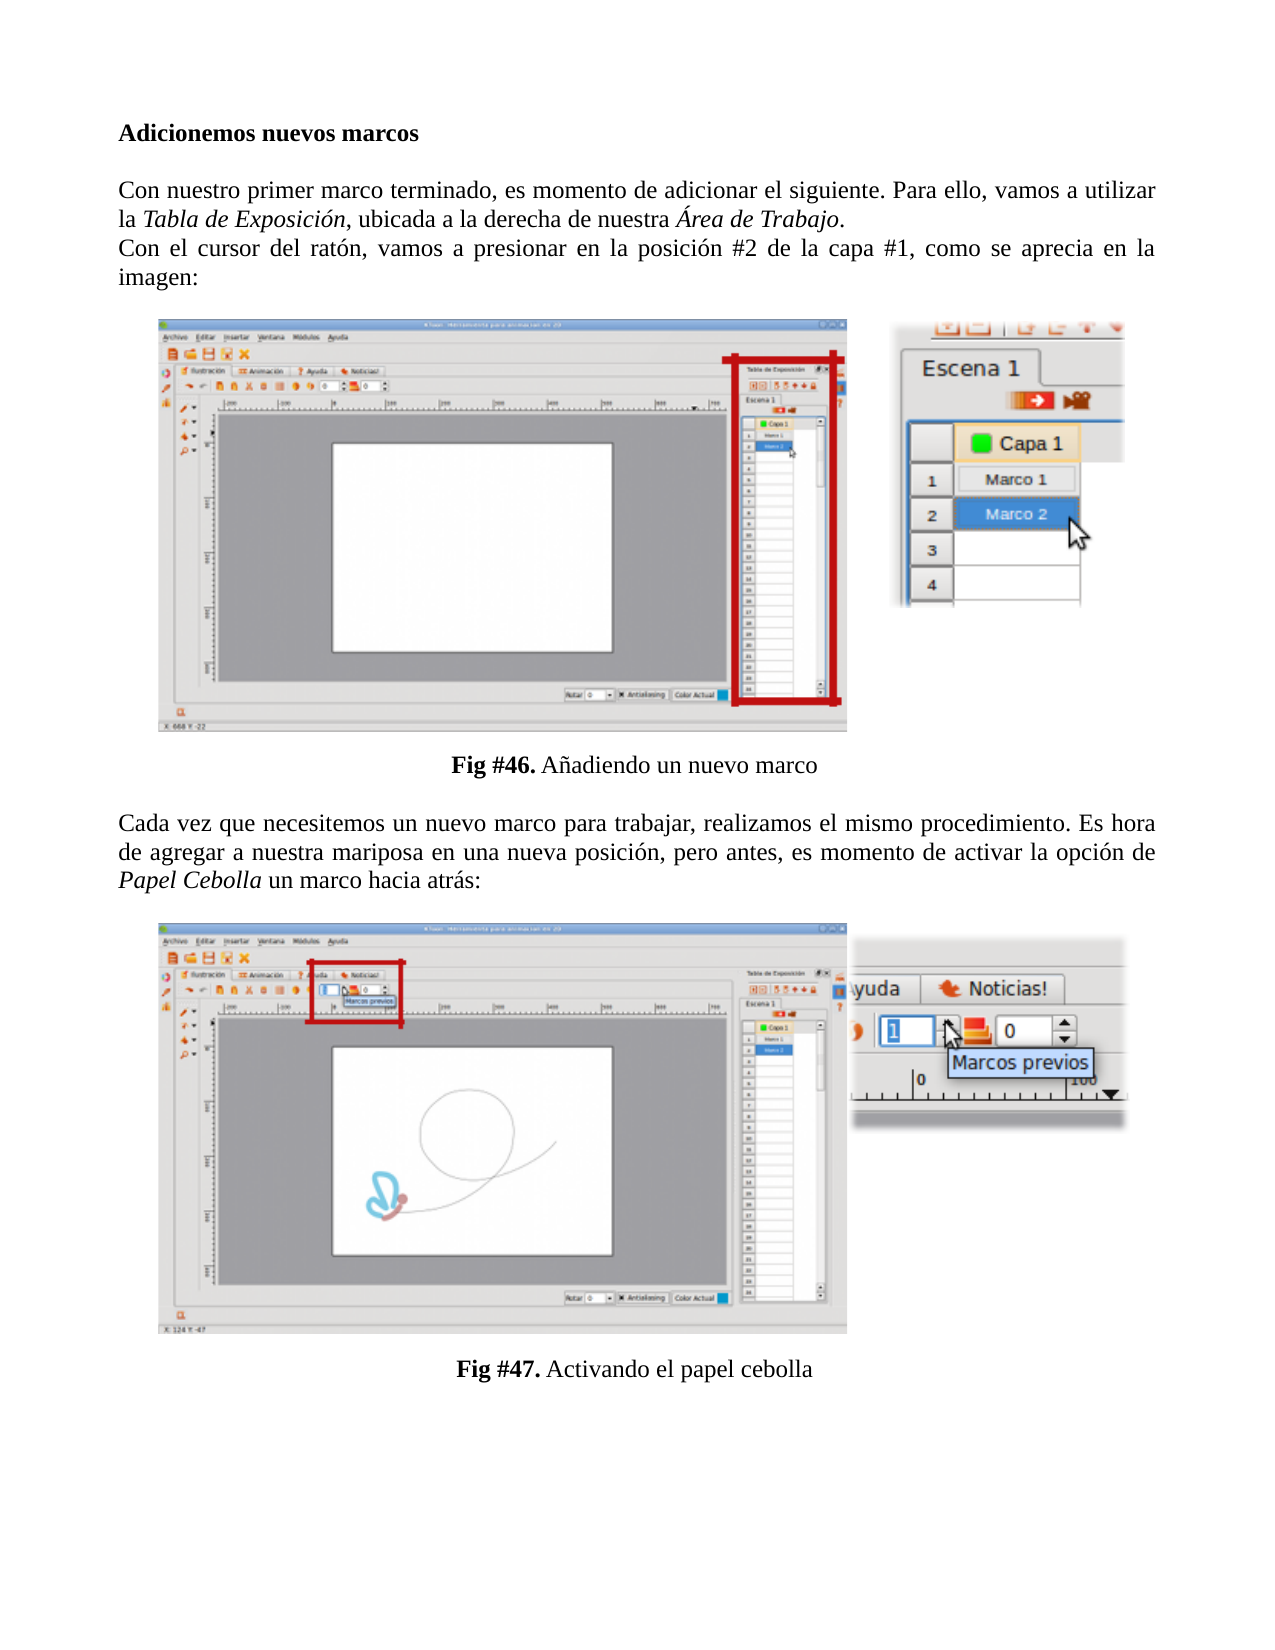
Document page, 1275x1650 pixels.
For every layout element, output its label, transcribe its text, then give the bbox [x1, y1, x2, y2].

text Cada vez que necesitemos un nuevo marco para trabajar, realizamos el mismo procedimiento. Es hora de agregar a nuestra mariposa en una nueva posición, pero antes, es momento de activar la opción de Papel Cebolla un marco hacia atrás: [118, 808, 1157, 894]
picture [888, 321, 1125, 608]
picture [158, 923, 1130, 1334]
text Adicionemos nuevos marcos [118, 118, 1157, 147]
text Fig #47. Activando el papel cebolla [118, 1354, 1157, 1383]
text Con el cursor del ratón, vamos a presionar en la posición #2 de la capa #1, como se aprecia en la imagen: [118, 233, 1157, 291]
picture [158, 319, 848, 732]
text Con nuestro primer marco terminado, es momento de adicionar el siguiente. Para ello, vamos a utilizar la Tabla de Exposición, ubicada a la derecha de nuestra Área de Trabajo. [118, 176, 1157, 233]
text Fig #46. Añadiendo un nuevo marco [118, 751, 1157, 779]
